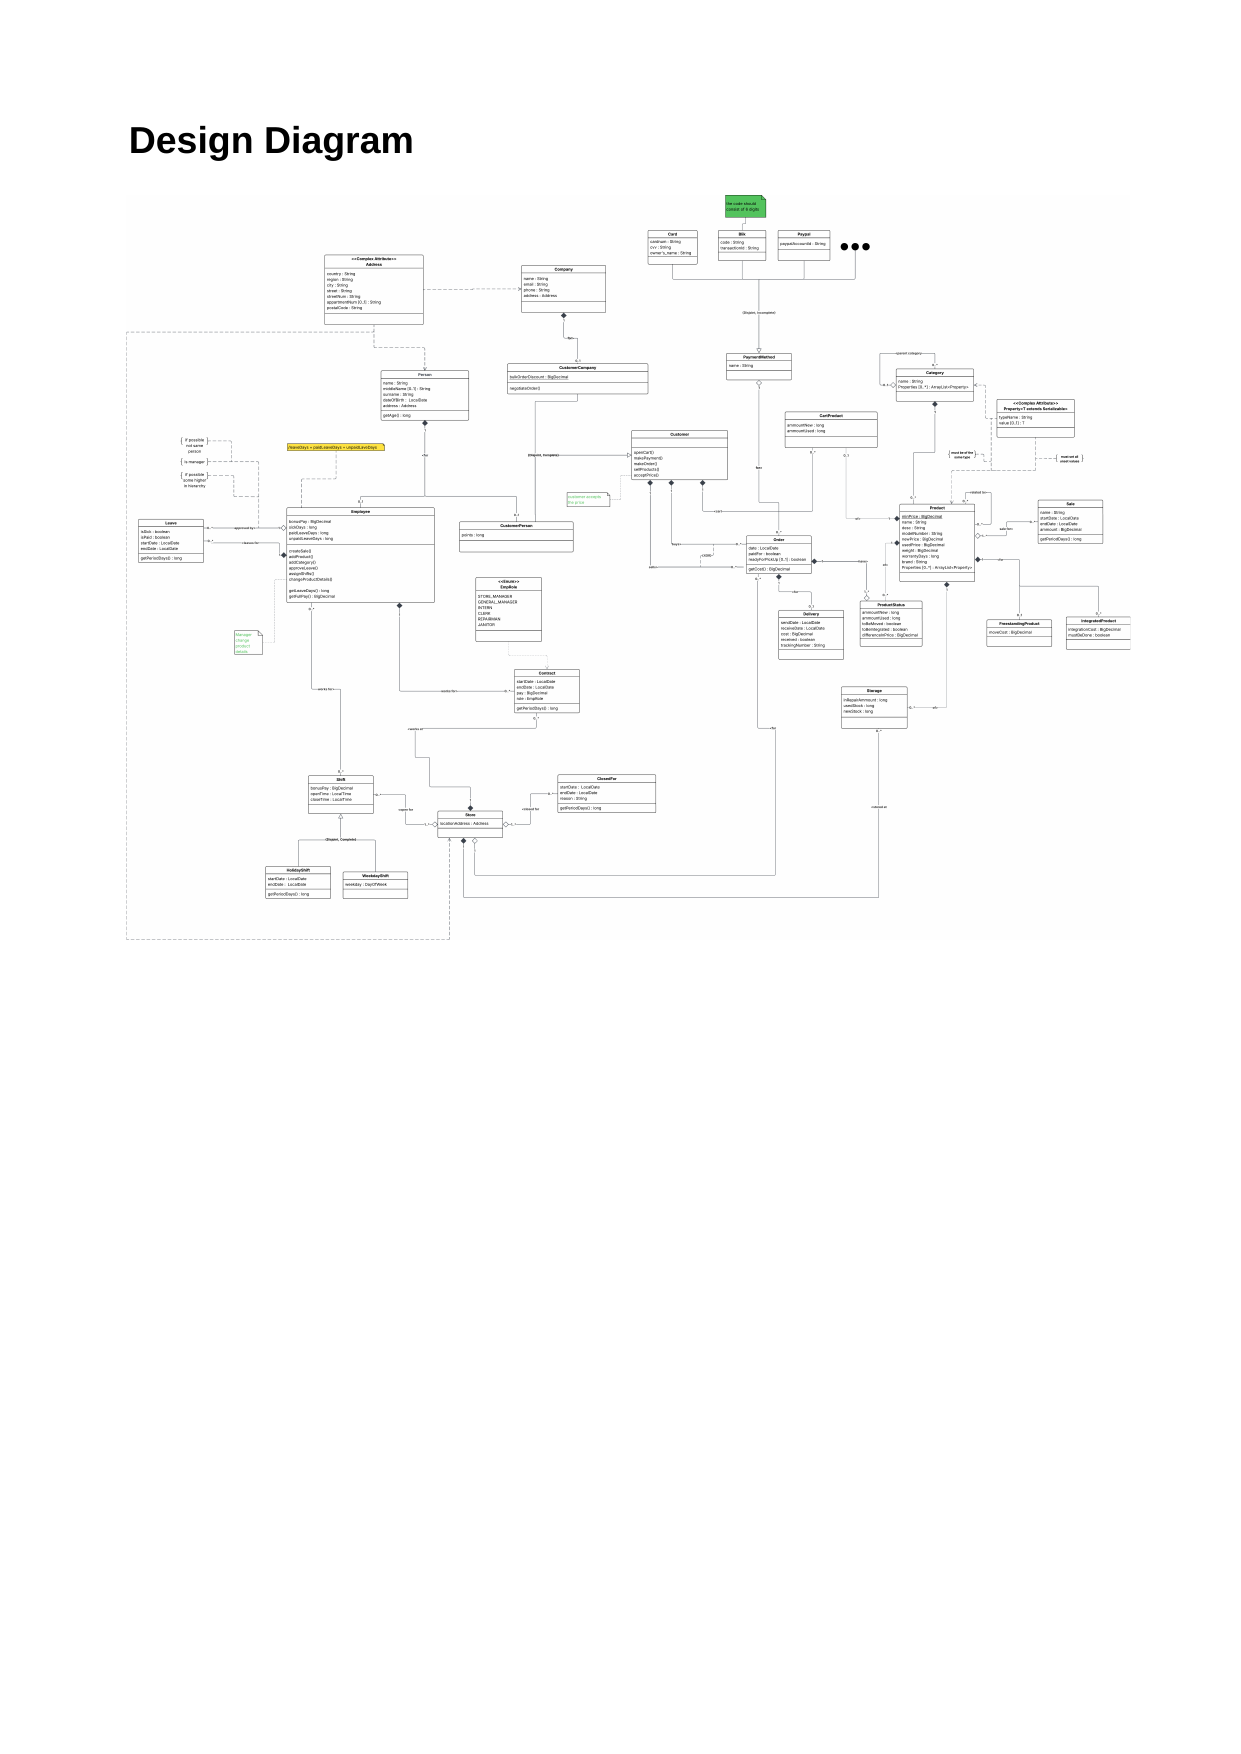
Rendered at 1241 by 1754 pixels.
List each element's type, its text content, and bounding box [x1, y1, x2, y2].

picture [126, 195, 1131, 940]
subtitle Design Diagram [118, 118, 1122, 161]
